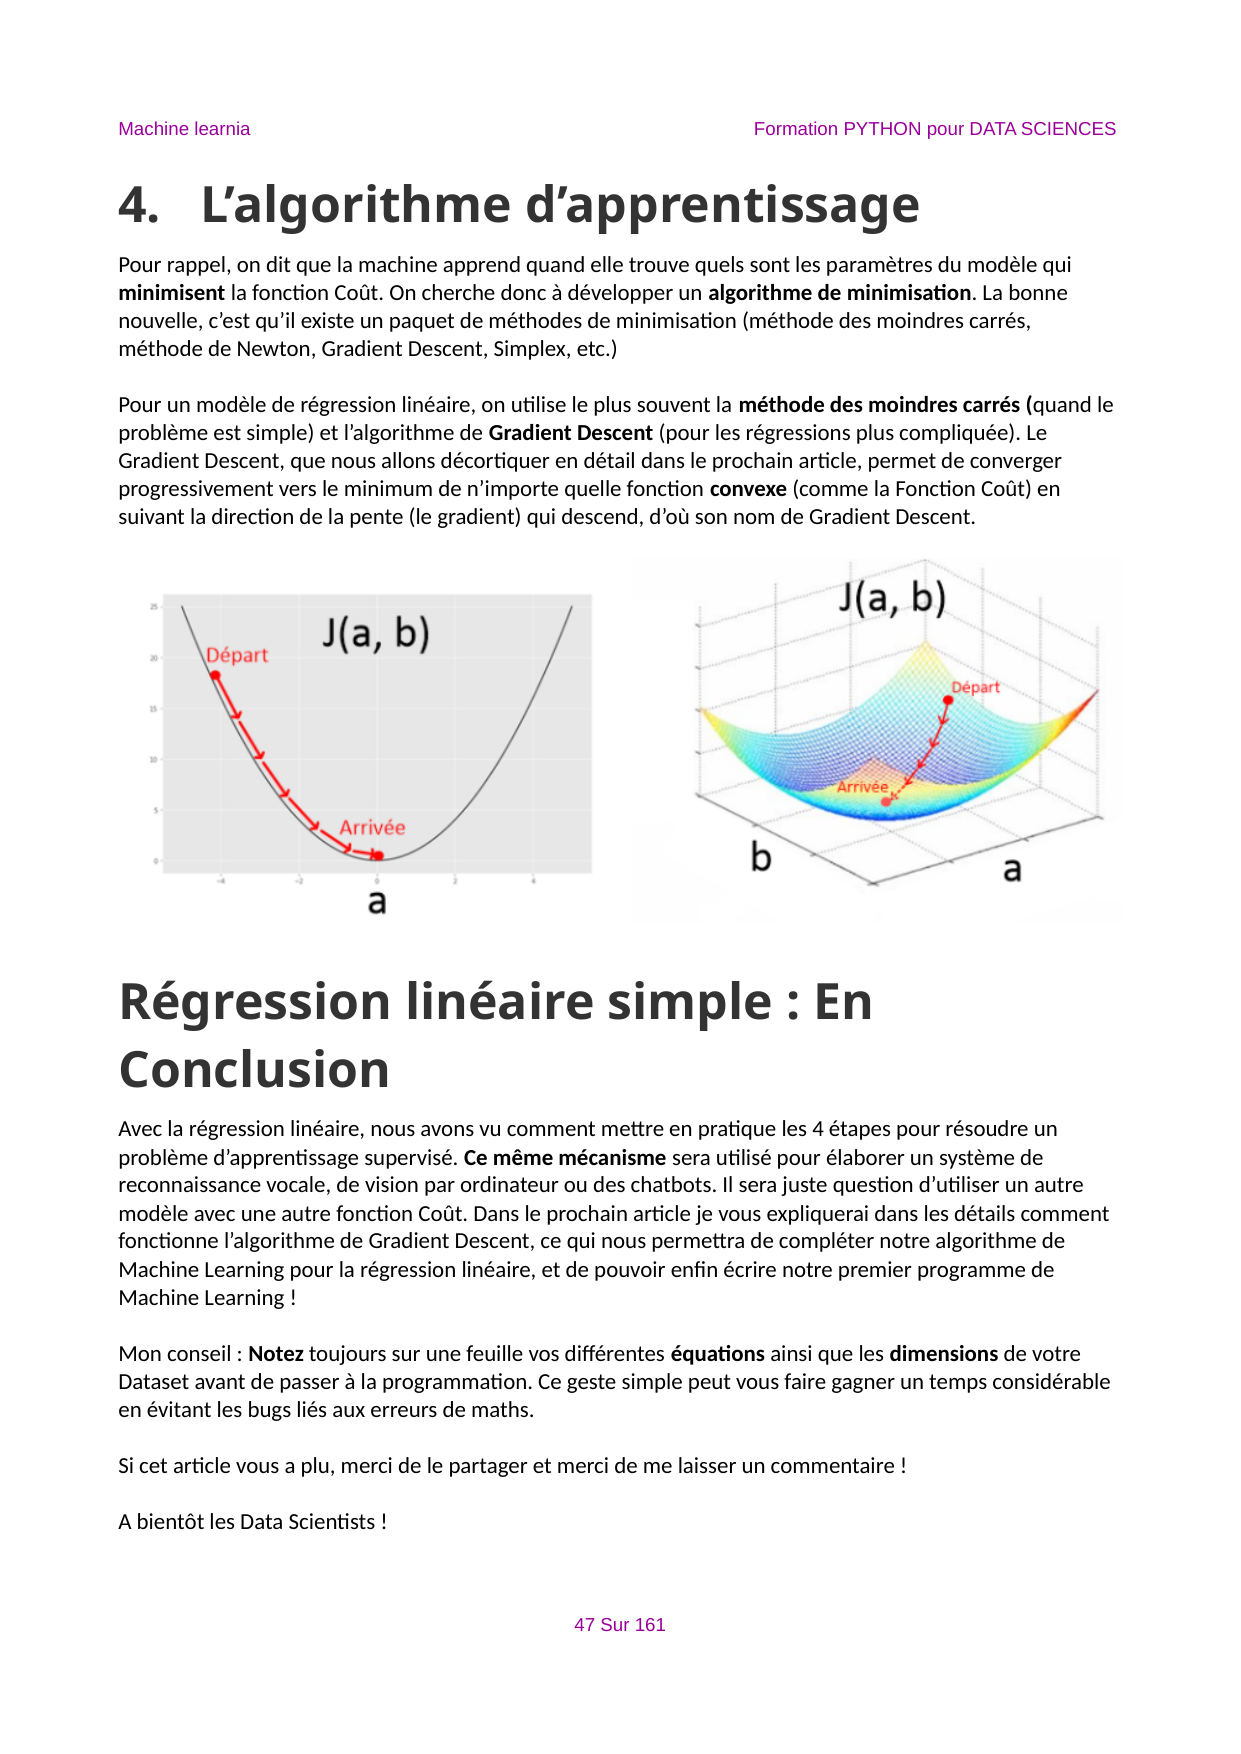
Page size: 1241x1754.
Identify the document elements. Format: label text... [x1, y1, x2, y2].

text Pour un modèle de régression linéaire, on utilise le plus souvent la méthode des moindres carrés (quand le problème est simple) et l’algorithme de Gradient Descent (pour les régressions plus compliquée). Le Gradient Descent, que nous allons décortiquer en détail dans le prochain article, permet de converger progressivement vers le minimum de n’importe quelle fonction convexe (comme la Fonction Coût) en suivant la direction de la pente (le gradient) qui descend, d’où son nom de Gradient Descent. [118, 390, 1122, 530]
picture [118, 530, 1122, 966]
subtitle Régression linéaire simple : En Conclusion [118, 966, 1122, 1102]
subtitle 4. L’algorithme d’apprentissage [118, 169, 1122, 237]
text Avec la régression linéaire, nous avons vu comment mettre en pratique les 4 étapes pour résoudre un problème d’apprentissage supervisé. Ce même mécanisme sera utilisé pour élaborer un système de reconnaissance vocale, de vision par ordinateur ou des chatbots. Il sera juste question d’utiliser un autre modèle avec une autre fonction Coût. Dans le prochain article je vous expliquerai dans les détails comment fonctionne l’algorithme de Gradient Descent, ce qui nous permettra de compléter notre algorithme de Machine Learning pour la régression linéaire, et de pouvoir enfin écrire notre premier programme de Machine Learning ! [118, 1114, 1122, 1311]
text Mon conseil : Notez toujours sur une feuille vos différentes équations ainsi que les dimensions de votre Dataset avant de passer à la programmation. Ce geste simple peut vous faire gagner un temps considérable en évitant les bugs liés aux erreurs de maths. [118, 1339, 1122, 1423]
text Si cet article vous a plu, merci de le partager et merci de me laisser un commentaire ! [118, 1451, 1122, 1479]
text Pour rappel, on dit que la machine apprend quand elle trouve quels sont les paramètres du modèle qui minimisent la fonction Coût. On cherche donc à développer un algorithme de minimisation. La bonne nouvelle, c’est qu’il existe un paquet de méthodes de minimisation (méthode des moindres carrés, méthode de Newton, Gradient Descent, Simplex, etc.) [118, 250, 1122, 362]
text A bientôt les Data Scientists ! [118, 1507, 1122, 1535]
